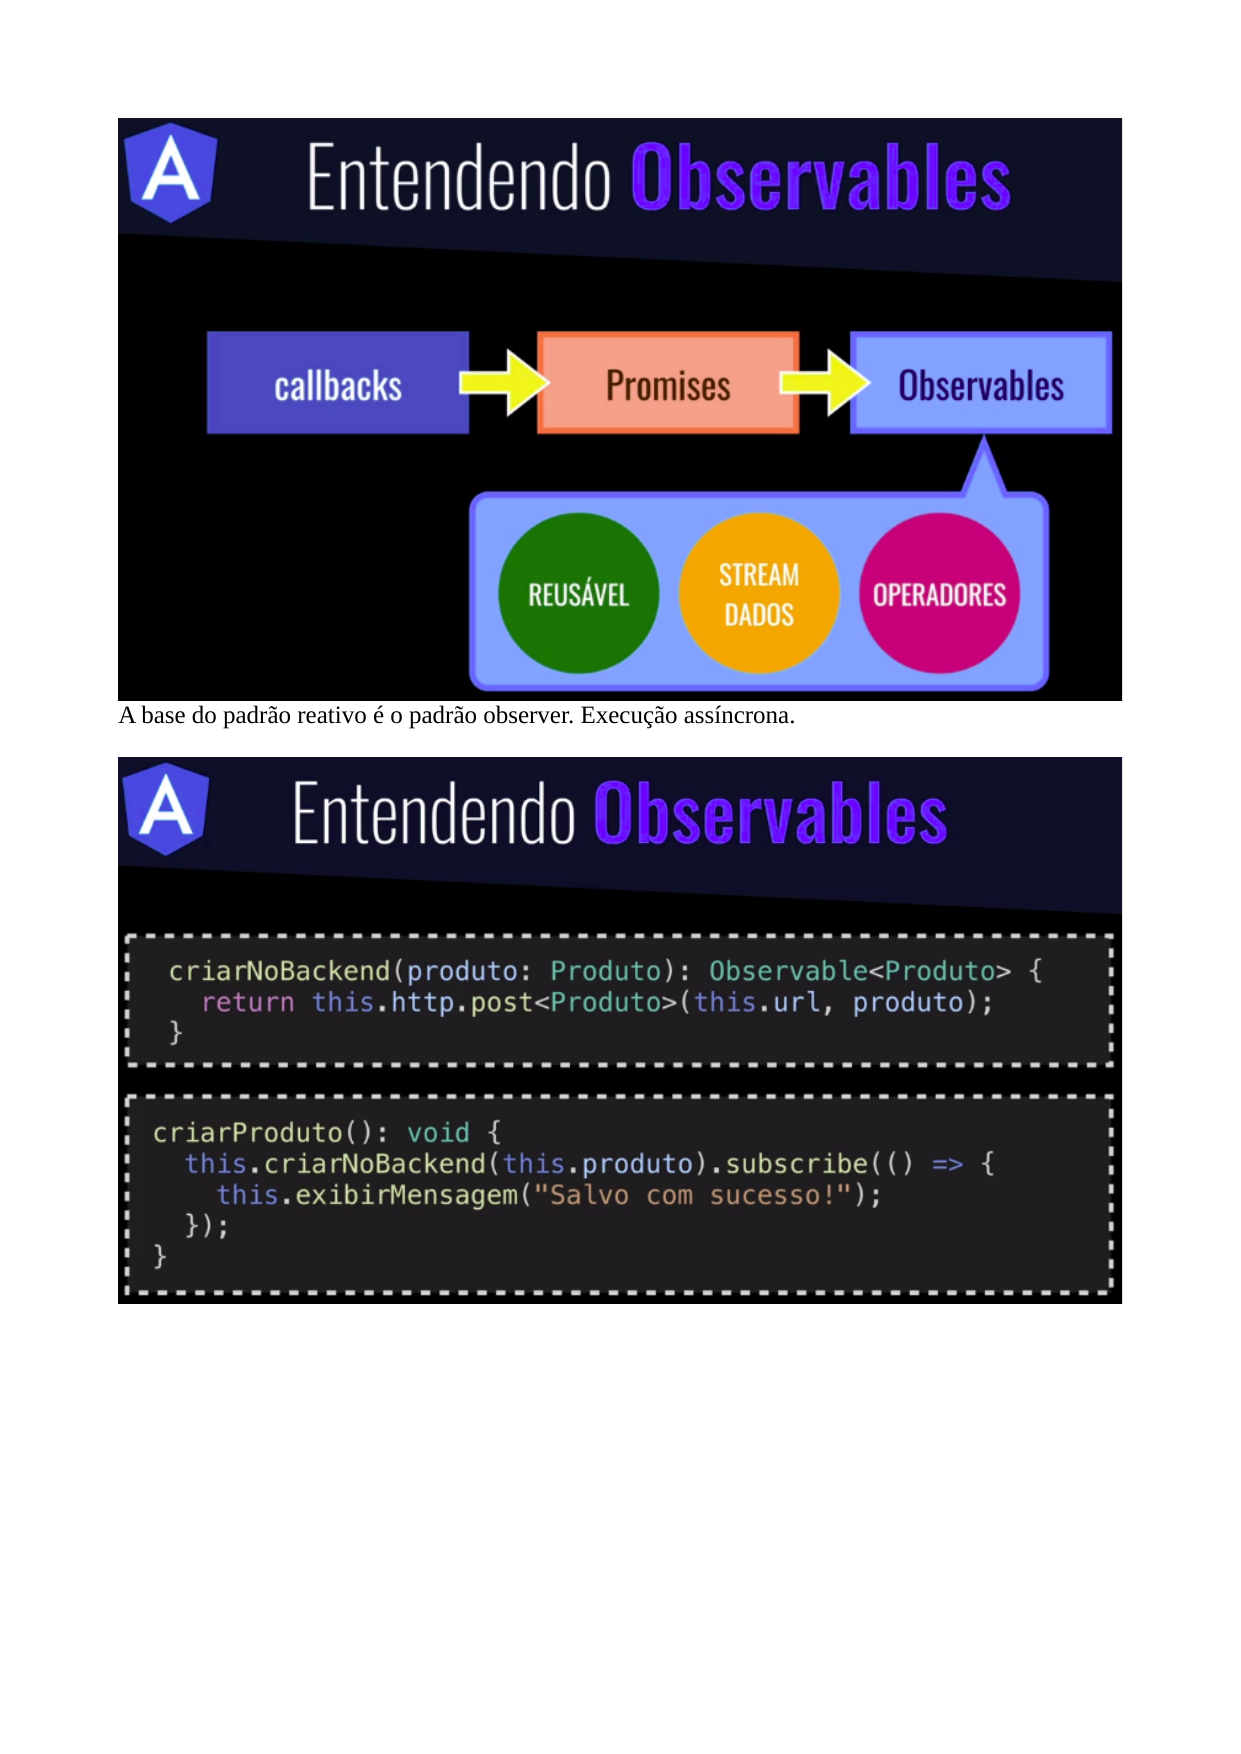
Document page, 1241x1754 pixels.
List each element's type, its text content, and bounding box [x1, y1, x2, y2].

picture [118, 757, 1123, 1304]
picture [118, 118, 1123, 701]
text A base do padrão reativo é o padrão observer. Execução assíncrona. [118, 701, 1122, 729]
